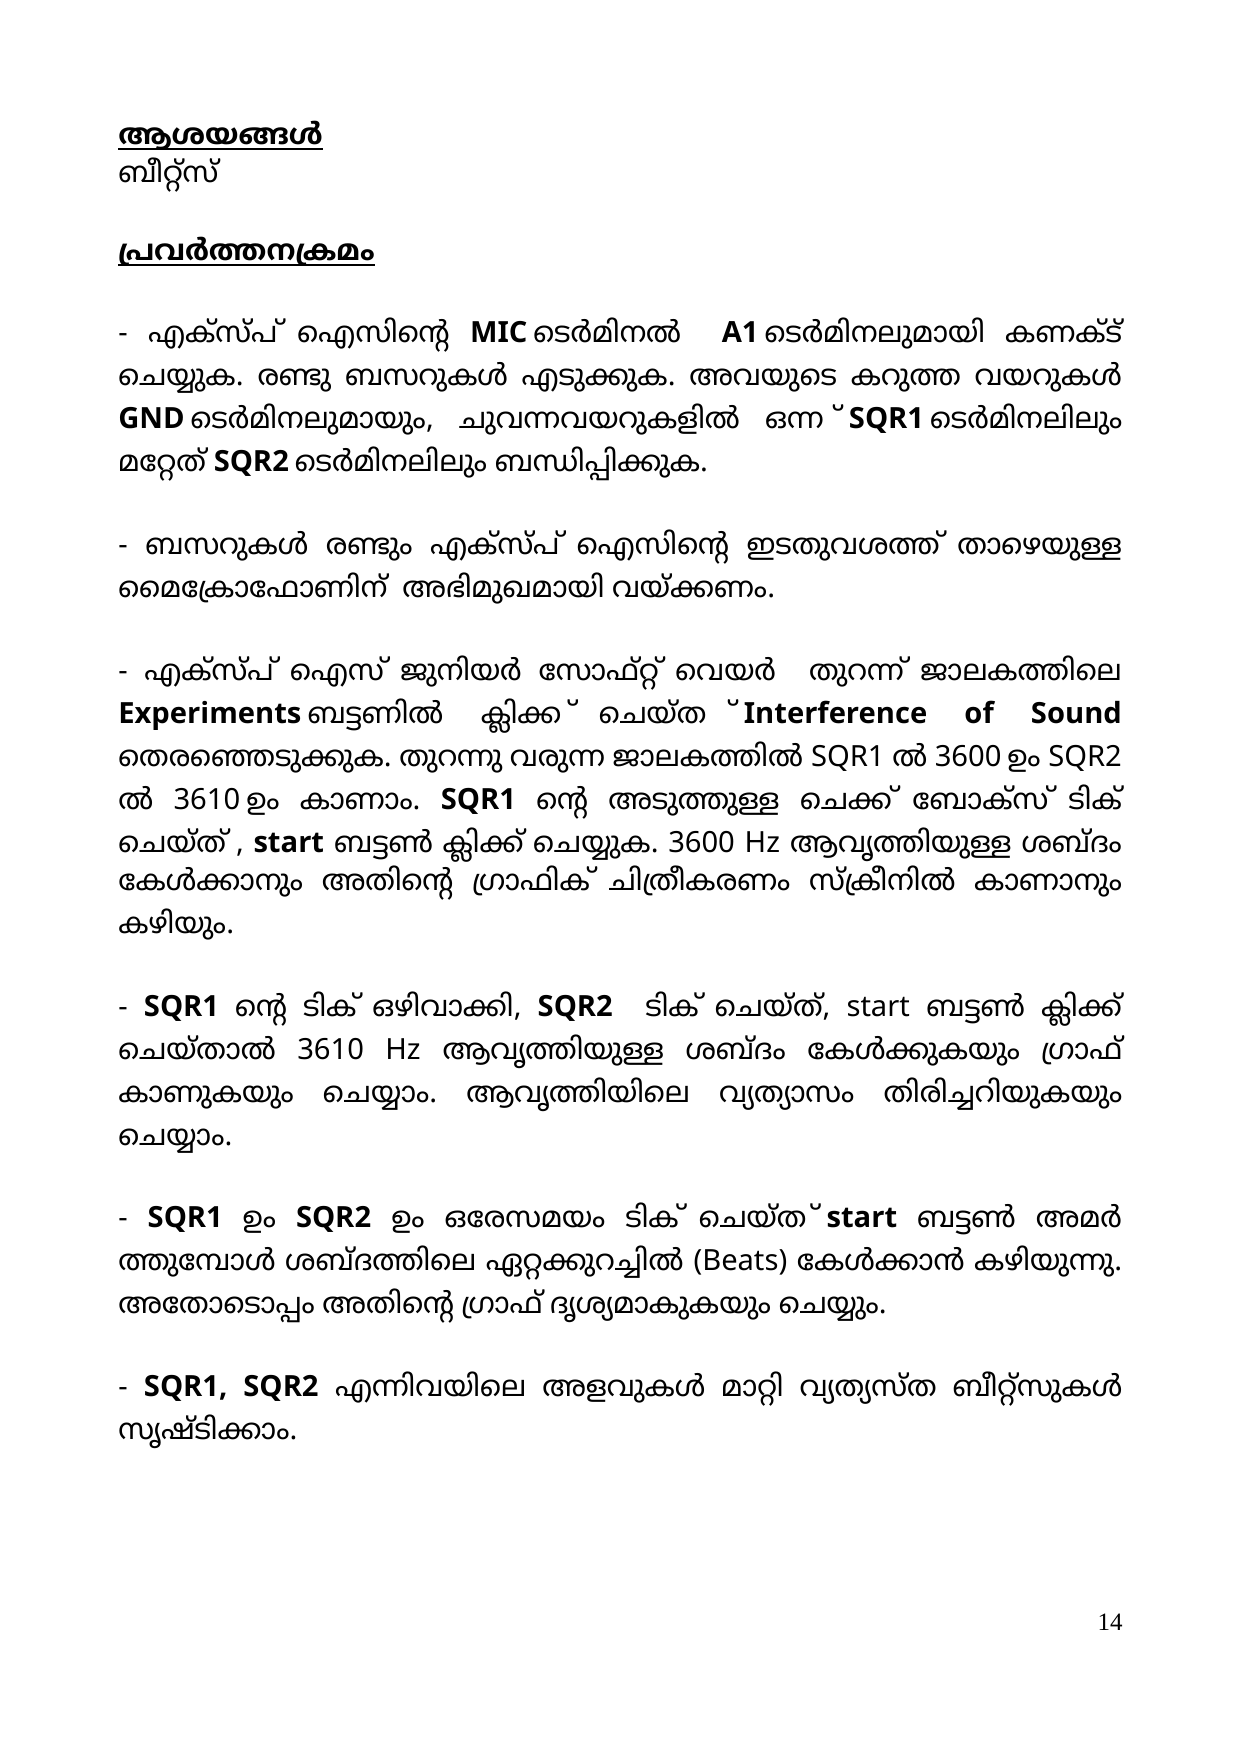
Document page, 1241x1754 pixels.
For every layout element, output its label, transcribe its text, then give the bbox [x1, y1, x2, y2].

text ബീറ്റ്സ് [118, 156, 1122, 194]
text - എക്സ്പ് ഐസ് ജുനിയര്‍ സോഫ്റ്റ് വെയര്‍ തുറന്ന് ജാലകത്തിലെ Experimentsബട്ടണില്‍ ക്ലിക്ക് ചെയ്ത് Interference of Sound തെരഞ്ഞെടുക്കുക. തുറന്നു വരുന്ന ജാലകത്തില്‍ SQR1 ല്‍ 3600ഉം SQR2 ല്‍ 3610ഉം കാണാം. SQR1 ന്റെ അടുത്തുള്ള ചെക്ക് ബോക്സ് ടിക് ചെയ്ത് , start ബട്ടണ്‍ ക്ലിക്ക് ചെയ്യുക. 3600 Hz ആവൃത്തിയുള്ള ശബ്ദം കേള്‍ക്കാനും അതിന്റെ ഗ്രാഫിക് ചിത്രീകരണം സ്ക്രീനില്‍ കാണാനും കഴിയും. [118, 649, 1122, 945]
text പ്രവര്‍ത്തനക്രമം [118, 234, 1122, 272]
text - SQR1, SQR2 എന്നിവയിലെ അളവുകള്‍ മാറ്റി വ്യത്യസ്ത ബീറ്റ്സുകള്‍ സൃഷ്ടിക്കാം. [118, 1365, 1122, 1451]
text - SQR1 ന്റെ ടിക് ഒഴിവാക്കി, SQR2 ടിക് ചെയ്ത്, start ബട്ടണ്‍ ക്ലിക്ക് ചെയ്താല്‍ 3610 Hz ആവൃത്തിയുള്ള ശബ്ദം കേള്‍ക്കുകയും ഗ്രാഫ് കാണുകയും ചെയ്യാം. ആവൃത്തിയിലെ വ്യത്യാസം തിരിച്ചറിയുകയും ചെയ്യാം. [118, 985, 1122, 1157]
text - SQR1 ഉം SQR2 ഉം ഒരേസമയം ടിക് ചെയ്ത് start ബട്ടണ്‍ അമര്‍ത്തുമ്പോള്‍ ശബ്ദത്തിലെ ഏറ്റക്കുറച്ചില്‍ (Beats) കേള്‍ക്കാന്‍ കഴിയുന്നു. അതോടൊപ്പം അതിന്റെ ഗ്രാഫ് ദൃശ്യമാകുകയും ചെയ്യും. [118, 1197, 1122, 1326]
text ആശയങ്ങള്‍ [118, 118, 1122, 156]
text - ബസറുകള്‍ രണ്ടും എക്സ്പ് ഐസിന്റെ ഇടതുവശത്ത് താഴെയുള്ള മൈക്രോഫോണിന് അഭിമുഖമായി വയ്ക്കണം. [118, 523, 1122, 609]
text - എക്സ്പ് ഐസിന്റെ MICടെര്‍മിനല്‍ A1ടെര്‍മിനലുമായി കണക്ട് ചെയ്യുക. രണ്ടു ബസറുകള്‍ എടുക്കുക. അവയുടെ കറുത്ത വയറുകള്‍ GNDടെര്‍മിനലുമായും, ചുവന്നവയറുകളില്‍ ഒന്ന് SQR1ടെര്‍മിനലിലും മറ്റേത് SQR2ടെര്‍മിനലിലും ബന്ധിപ്പിക്കുക. [118, 312, 1122, 484]
